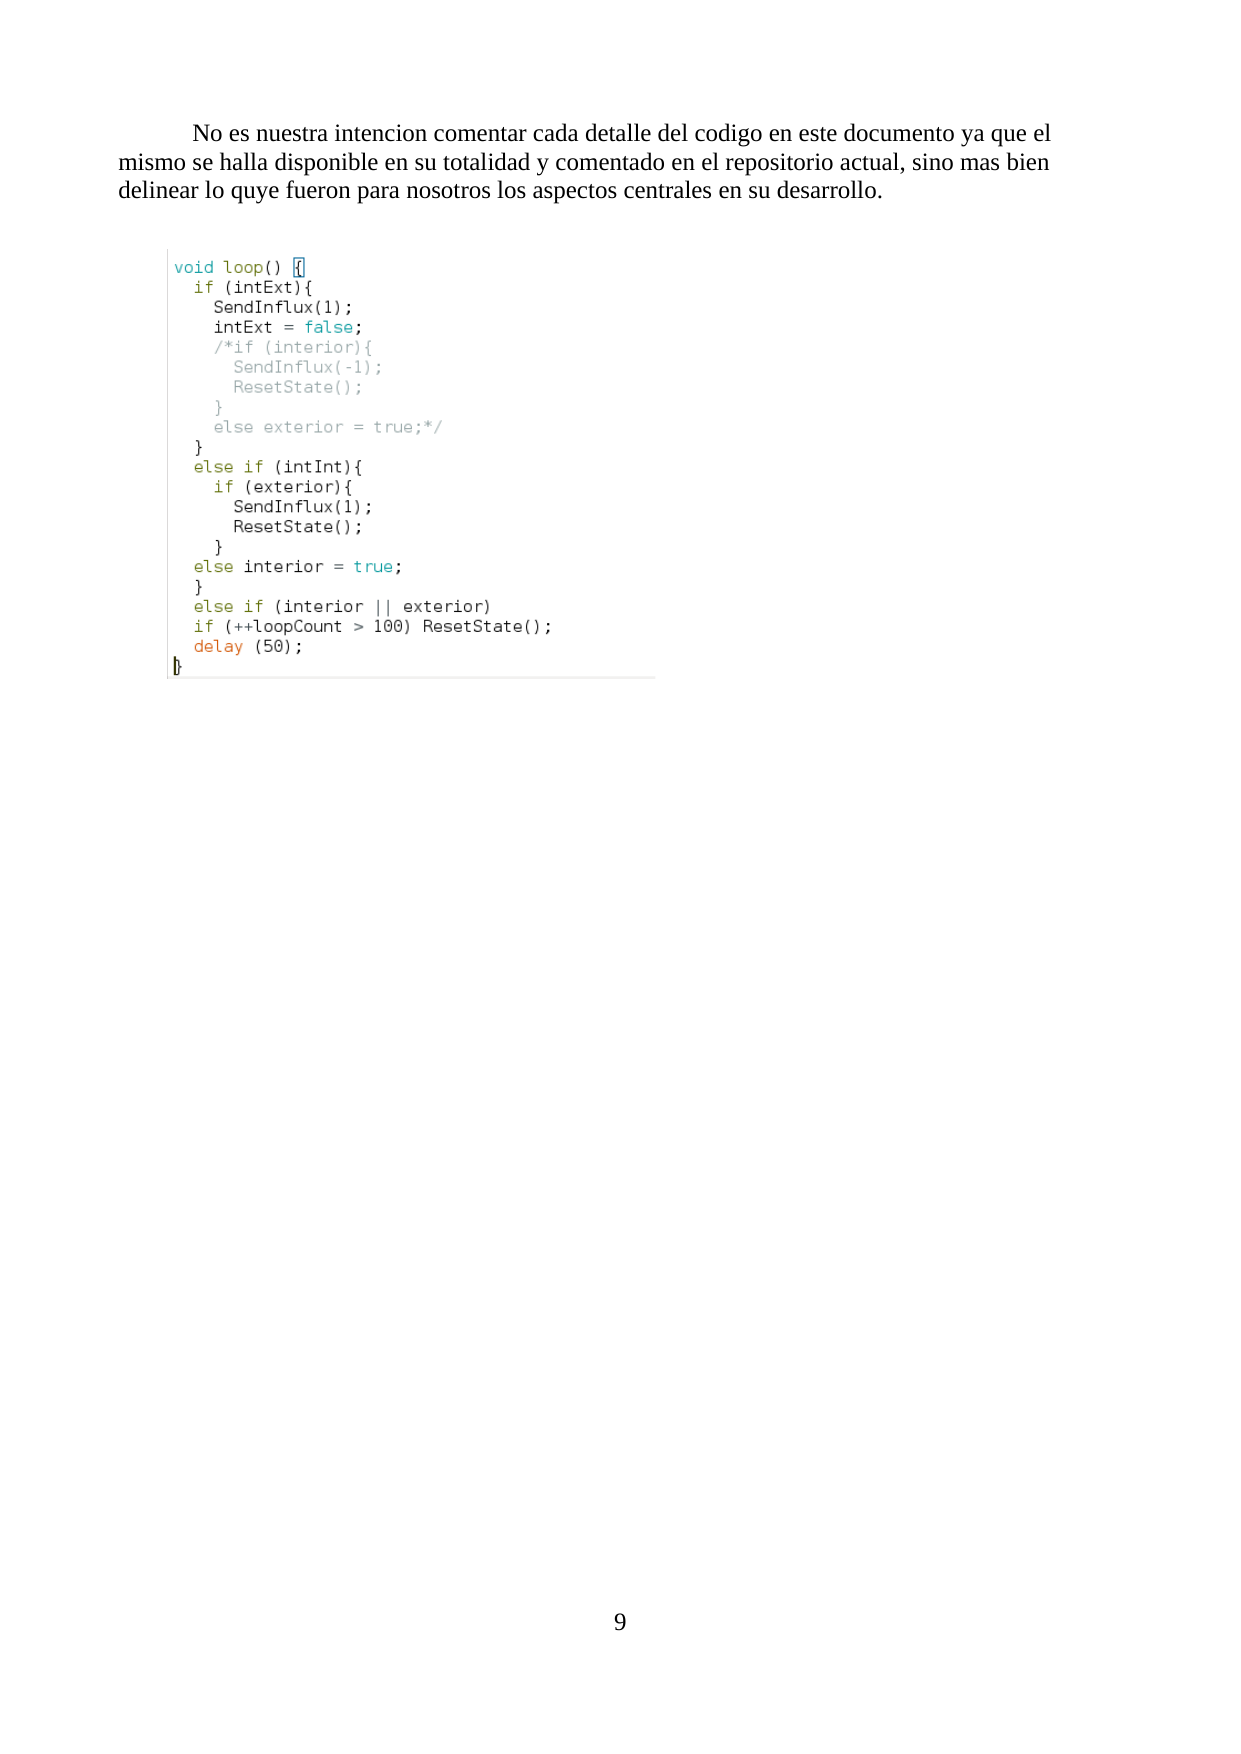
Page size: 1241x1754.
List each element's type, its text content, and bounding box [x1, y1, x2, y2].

picture [167, 249, 246, 679]
text No es nuestra intencion comentar cada detalle del codigo en este documento ya que el mismo se halla disponible en su totalidad y comentado en el repositorio actual, sino mas bien delinear lo quye fueron para nosotros los aspectos centrales en su desarrollo. [118, 118, 1122, 204]
